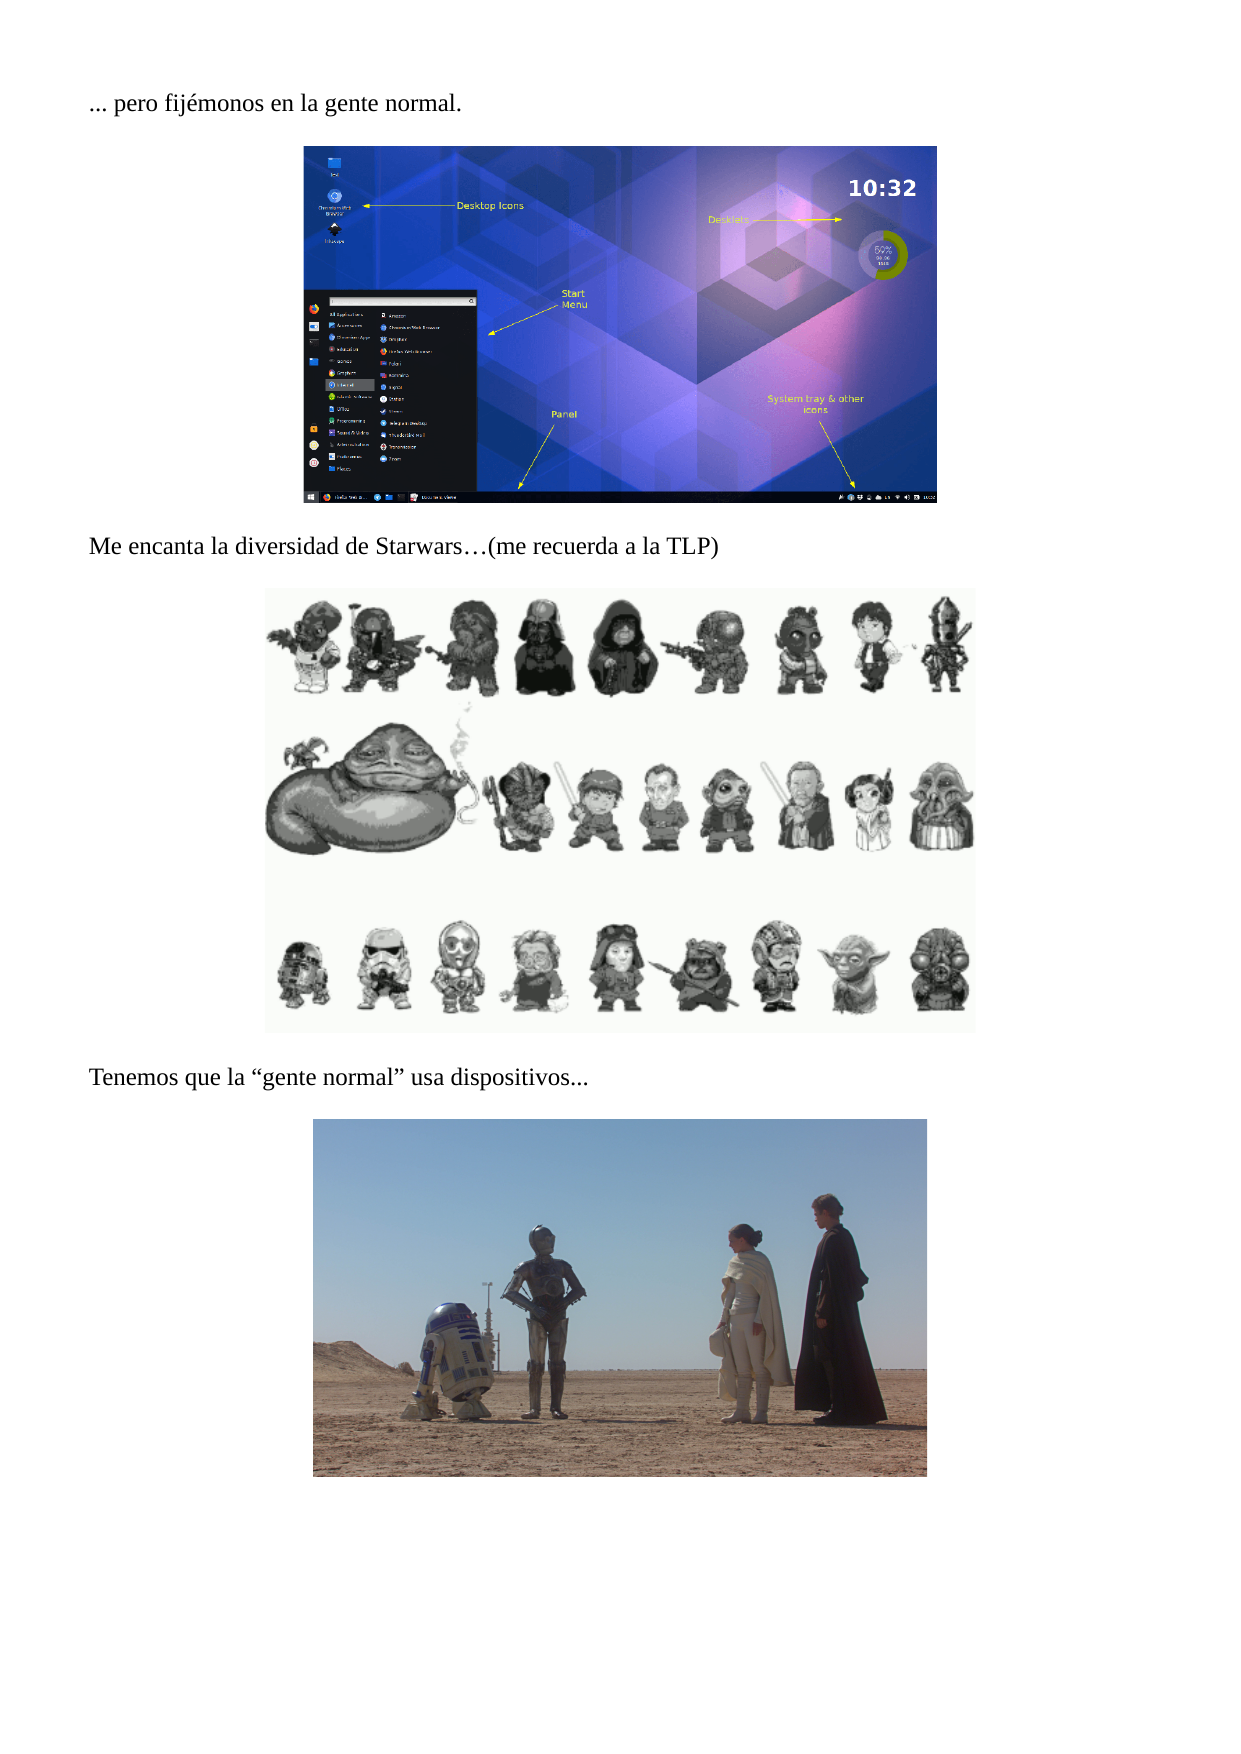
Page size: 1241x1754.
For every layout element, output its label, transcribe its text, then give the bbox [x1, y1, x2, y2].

picture [303, 146, 937, 503]
text ... pero fijémonos en la gente normal. [88, 88, 1152, 117]
picture [313, 1119, 928, 1477]
text Me encanta la diversidad de Starwars…(me recuerda a la TLP) [88, 531, 1152, 560]
picture [264, 588, 976, 1033]
text Tenemos que la “gente normal” usa dispositivos... [88, 1062, 1152, 1090]
